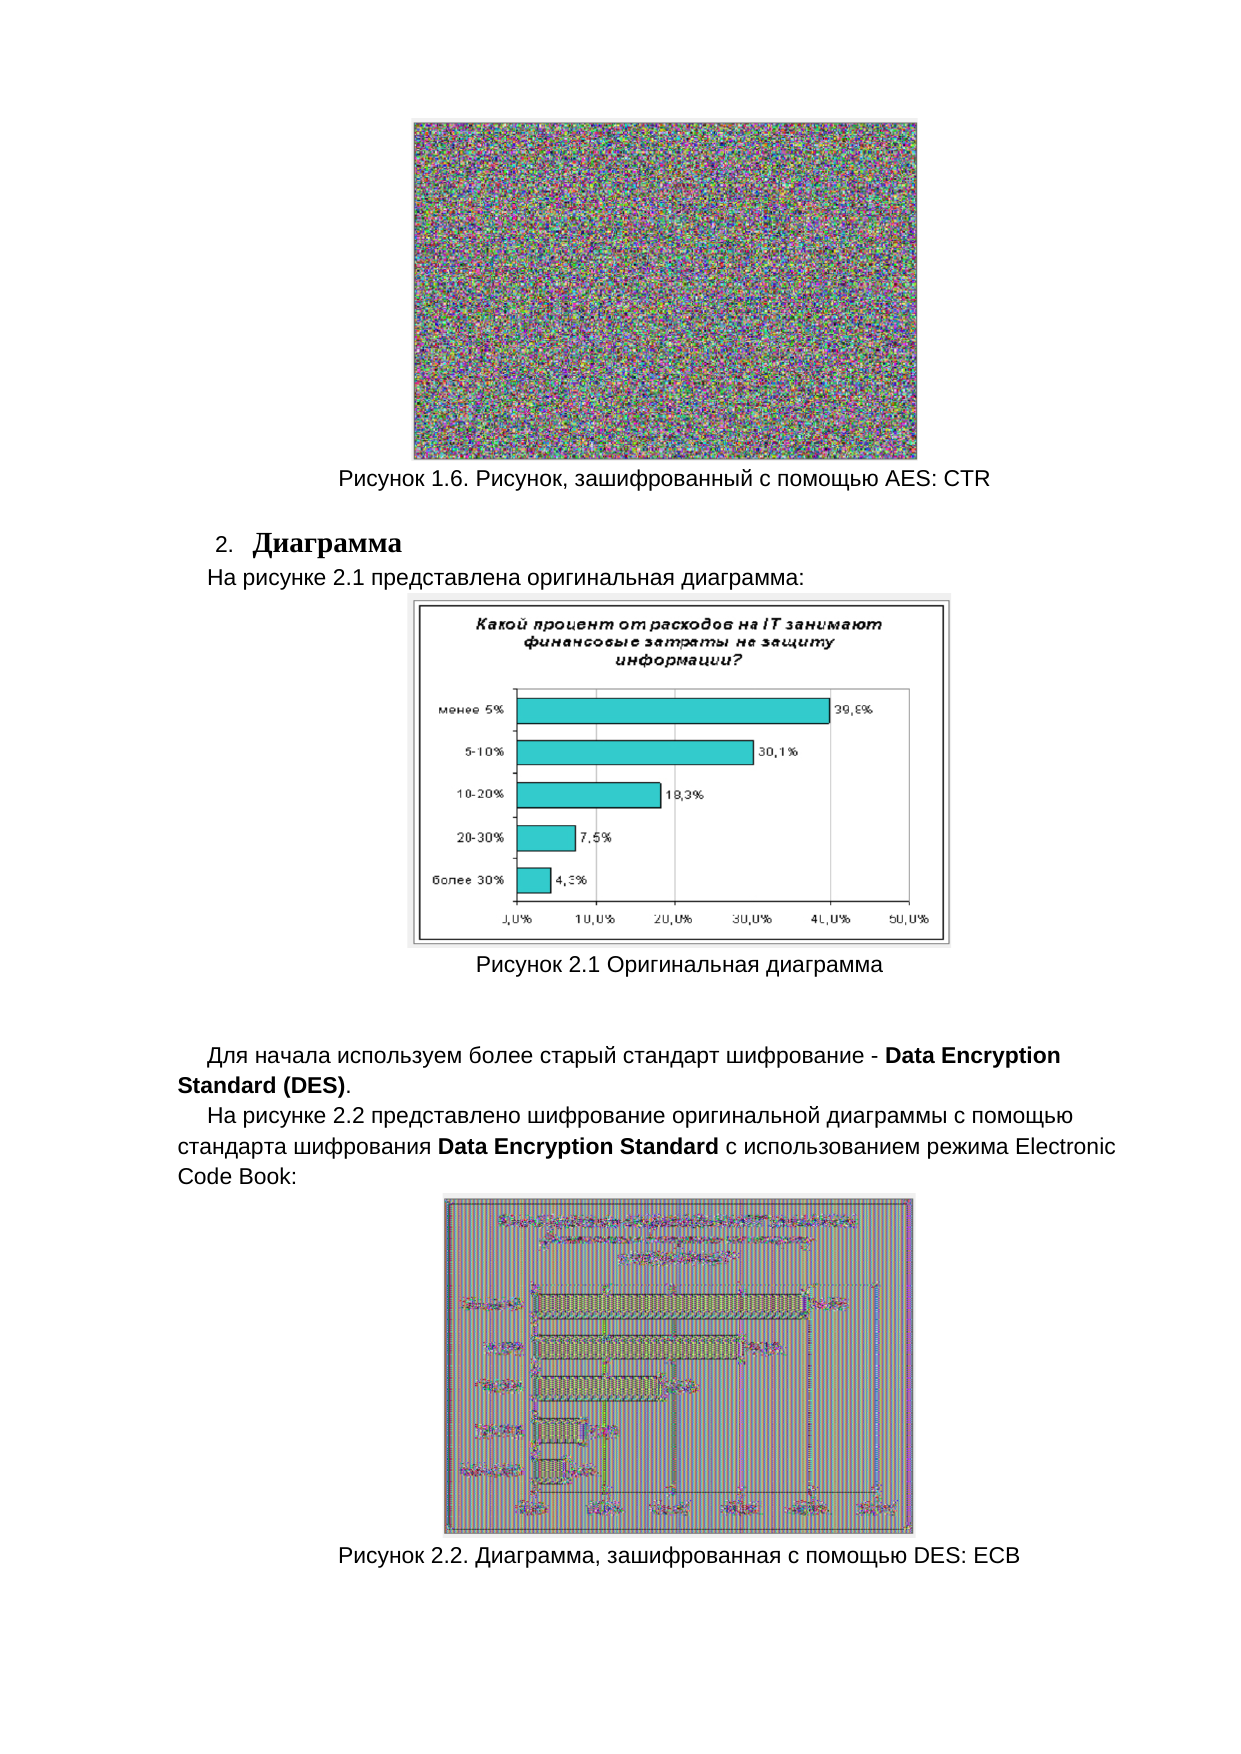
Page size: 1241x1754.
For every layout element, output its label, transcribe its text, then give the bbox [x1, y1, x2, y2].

picture [407, 593, 952, 948]
text Рисунок 1.6. Рисунок, зашифрованный с помощью AES: CTR [177, 464, 1152, 491]
picture [442, 1193, 916, 1538]
text Для начала используем более старый стандарт шифрование - Data Encryption Standard (DES). [177, 1042, 1152, 1098]
text Рисунок 2.2. Диаграмма, зашифрованная с помощью DES: ECB [177, 1542, 1152, 1568]
text На рисунке 2.1 представлена оригинальная диаграмма: [177, 563, 1152, 590]
picture [411, 118, 918, 461]
list Диаграмма [215, 525, 1152, 558]
text Рисунок 2.1 Оригинальная диаграмма [177, 951, 1152, 978]
text На рисунке 2.2 представлено шифрование оригинальной диаграммы с помощью стандарта шифрования Data Encryption Standard с использованием режима Electronic Code Book: [177, 1102, 1152, 1189]
